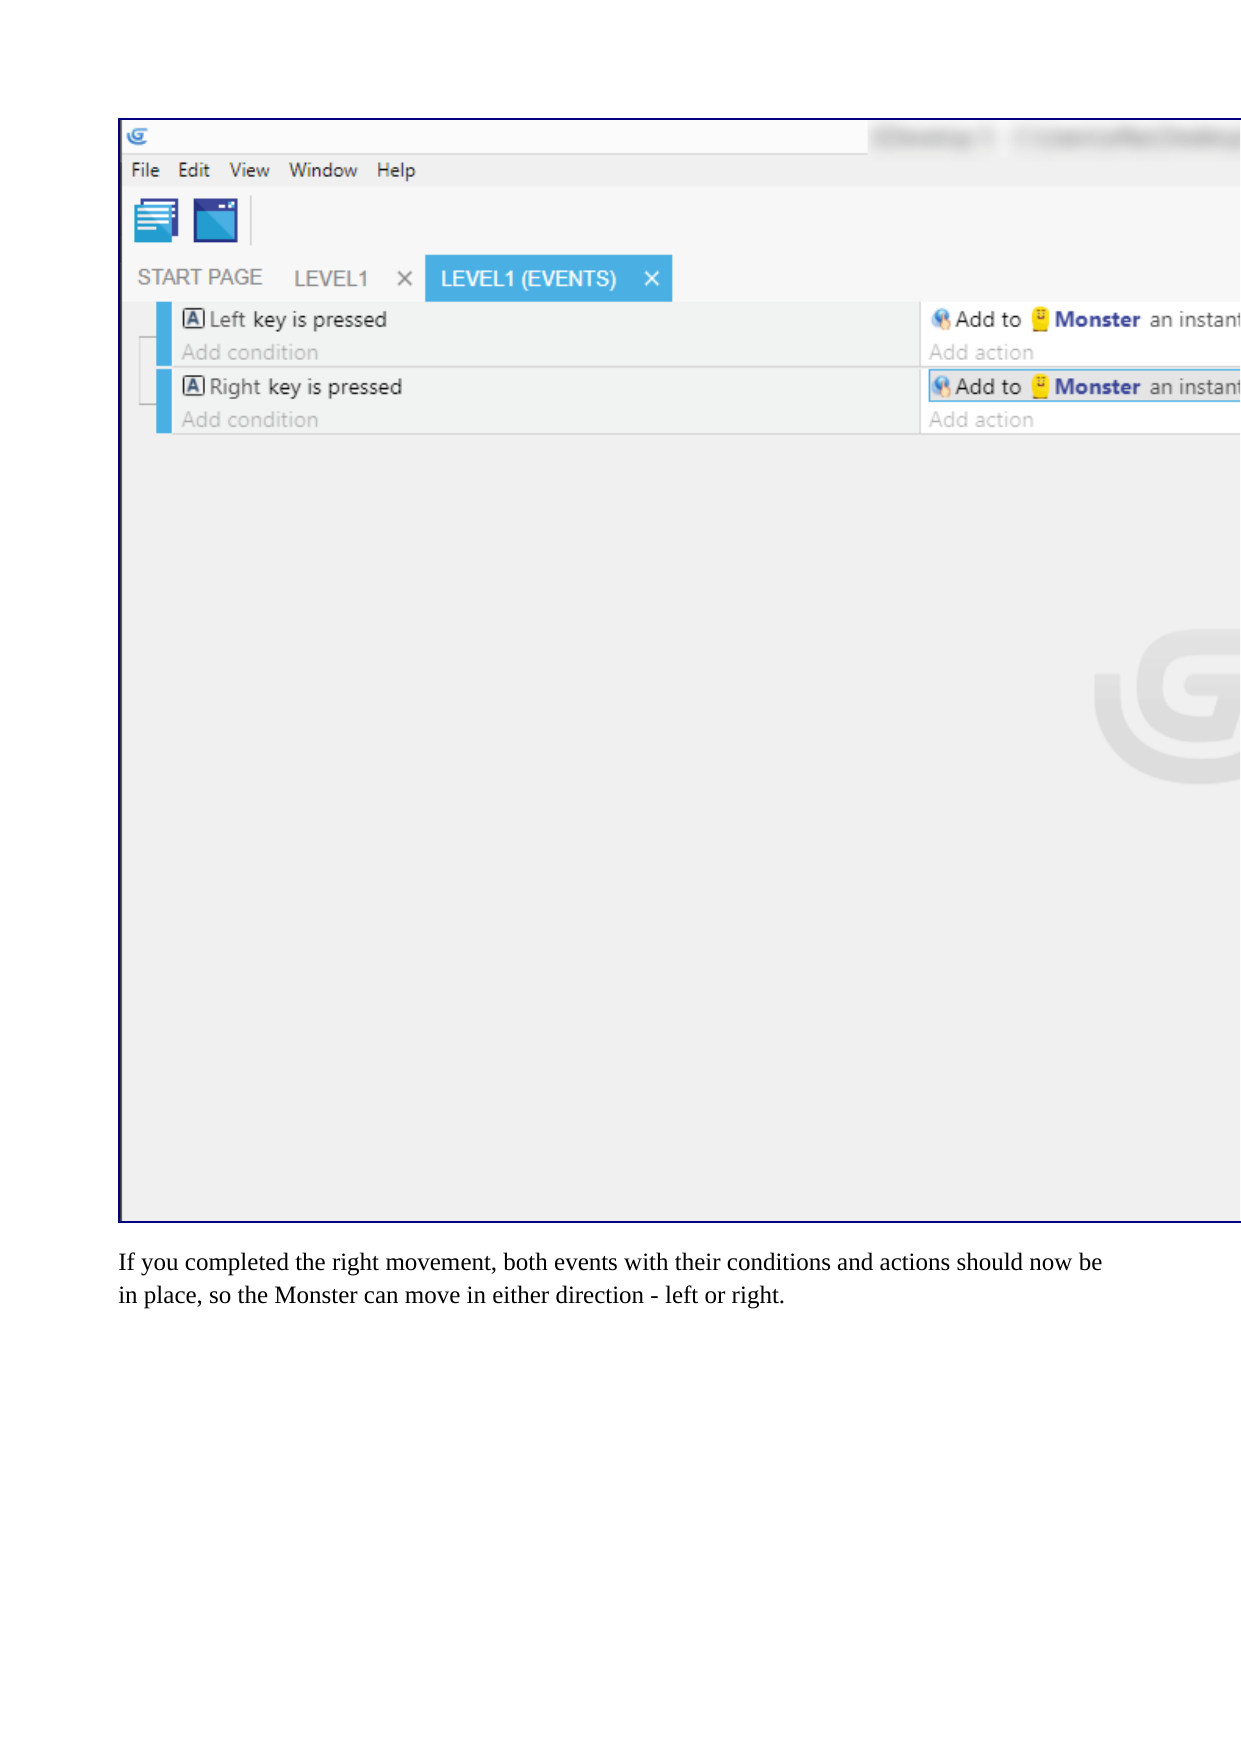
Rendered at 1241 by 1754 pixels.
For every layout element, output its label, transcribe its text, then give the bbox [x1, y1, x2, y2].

text If you completed the right movement, both events with their conditions and actions should now be in place, so the Monster can move in either direction - left or right. [118, 1247, 1122, 1309]
picture [120, 120, 1241, 1221]
